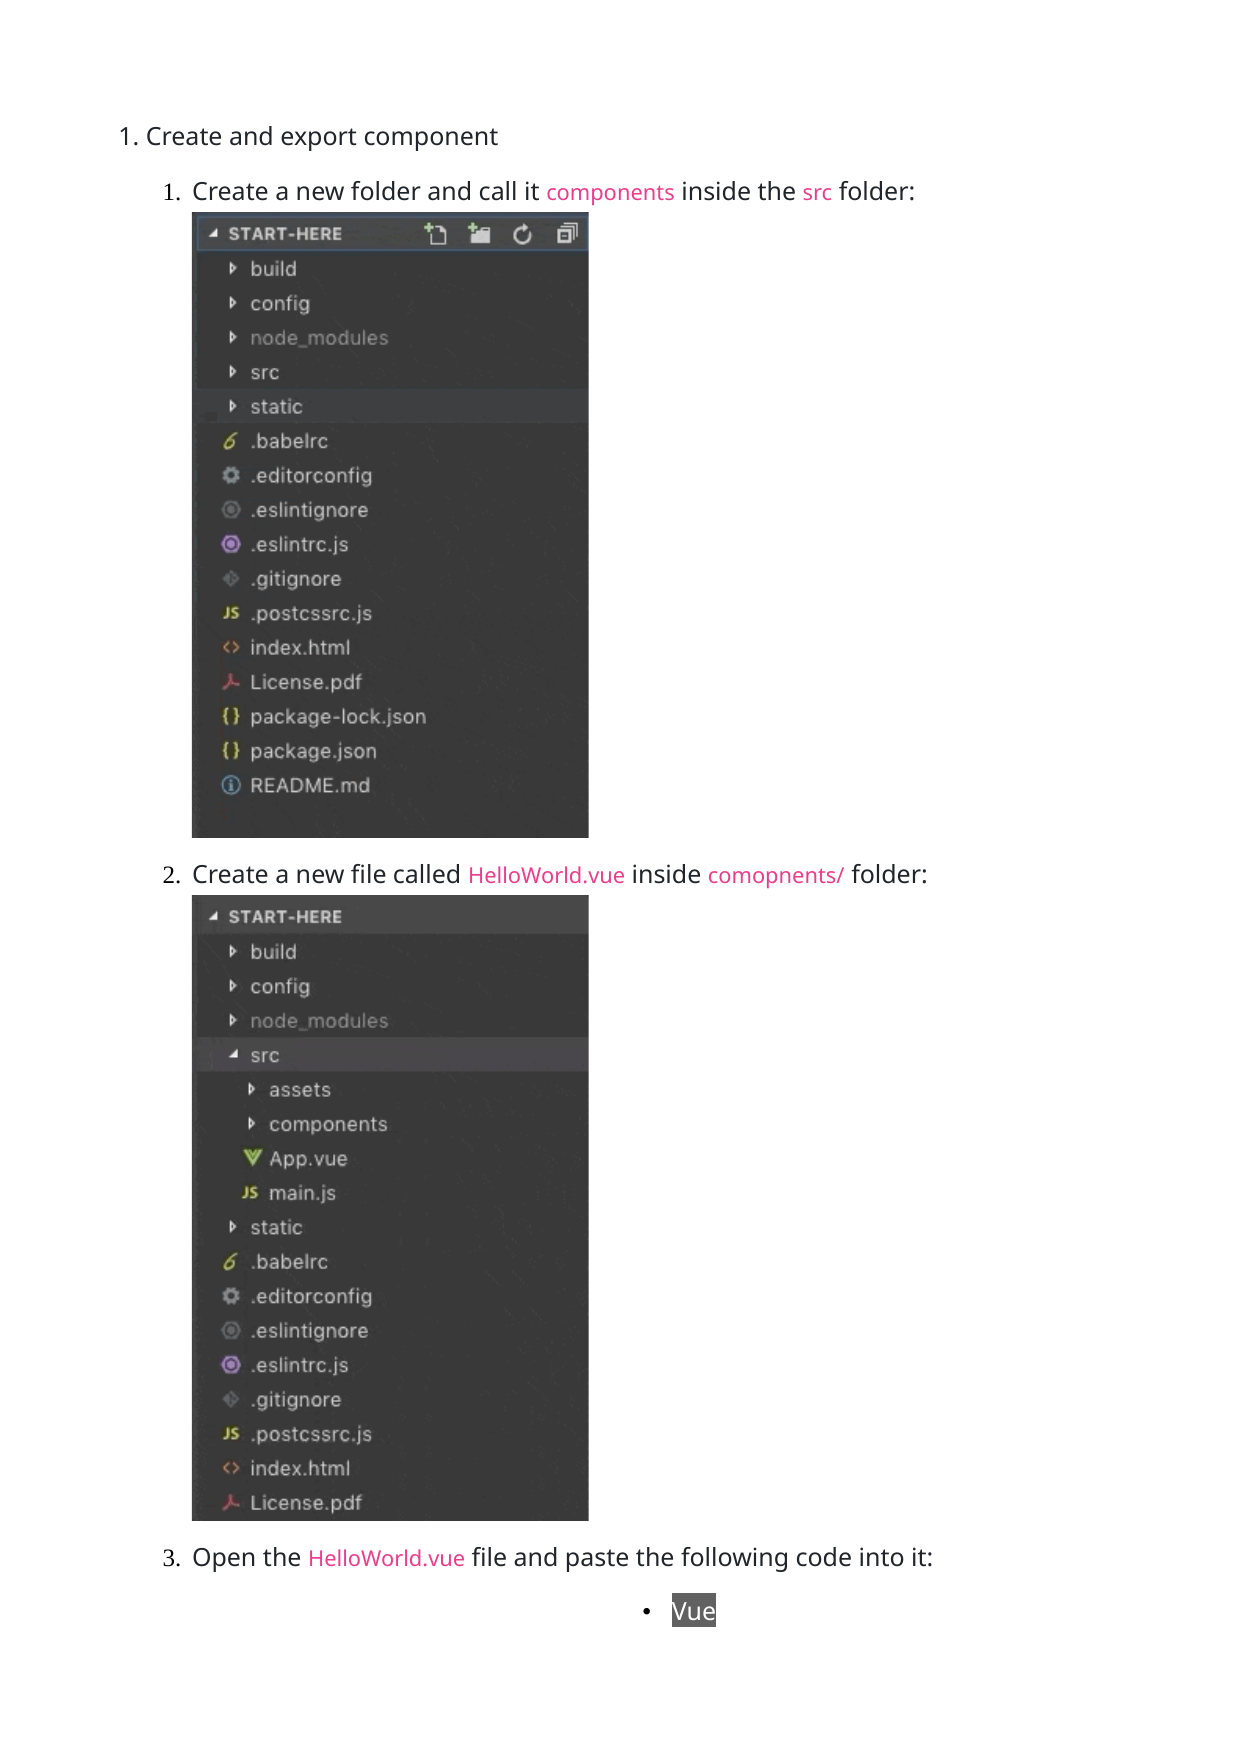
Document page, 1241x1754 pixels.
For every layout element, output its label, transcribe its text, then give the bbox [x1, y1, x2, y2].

list Vue [236, 1593, 1122, 1627]
subtitle 1. Create and export component [118, 118, 1122, 152]
list Create a new file called HelloWorld.vue inside comopnents/ folder: [162, 857, 1122, 1521]
list Open the HelloWorld.vue file and paste the following code into it: [162, 1539, 1122, 1574]
picture [191, 895, 589, 1521]
list Create a new folder and call it components inside the src folder: [162, 173, 1122, 838]
picture [191, 212, 589, 838]
